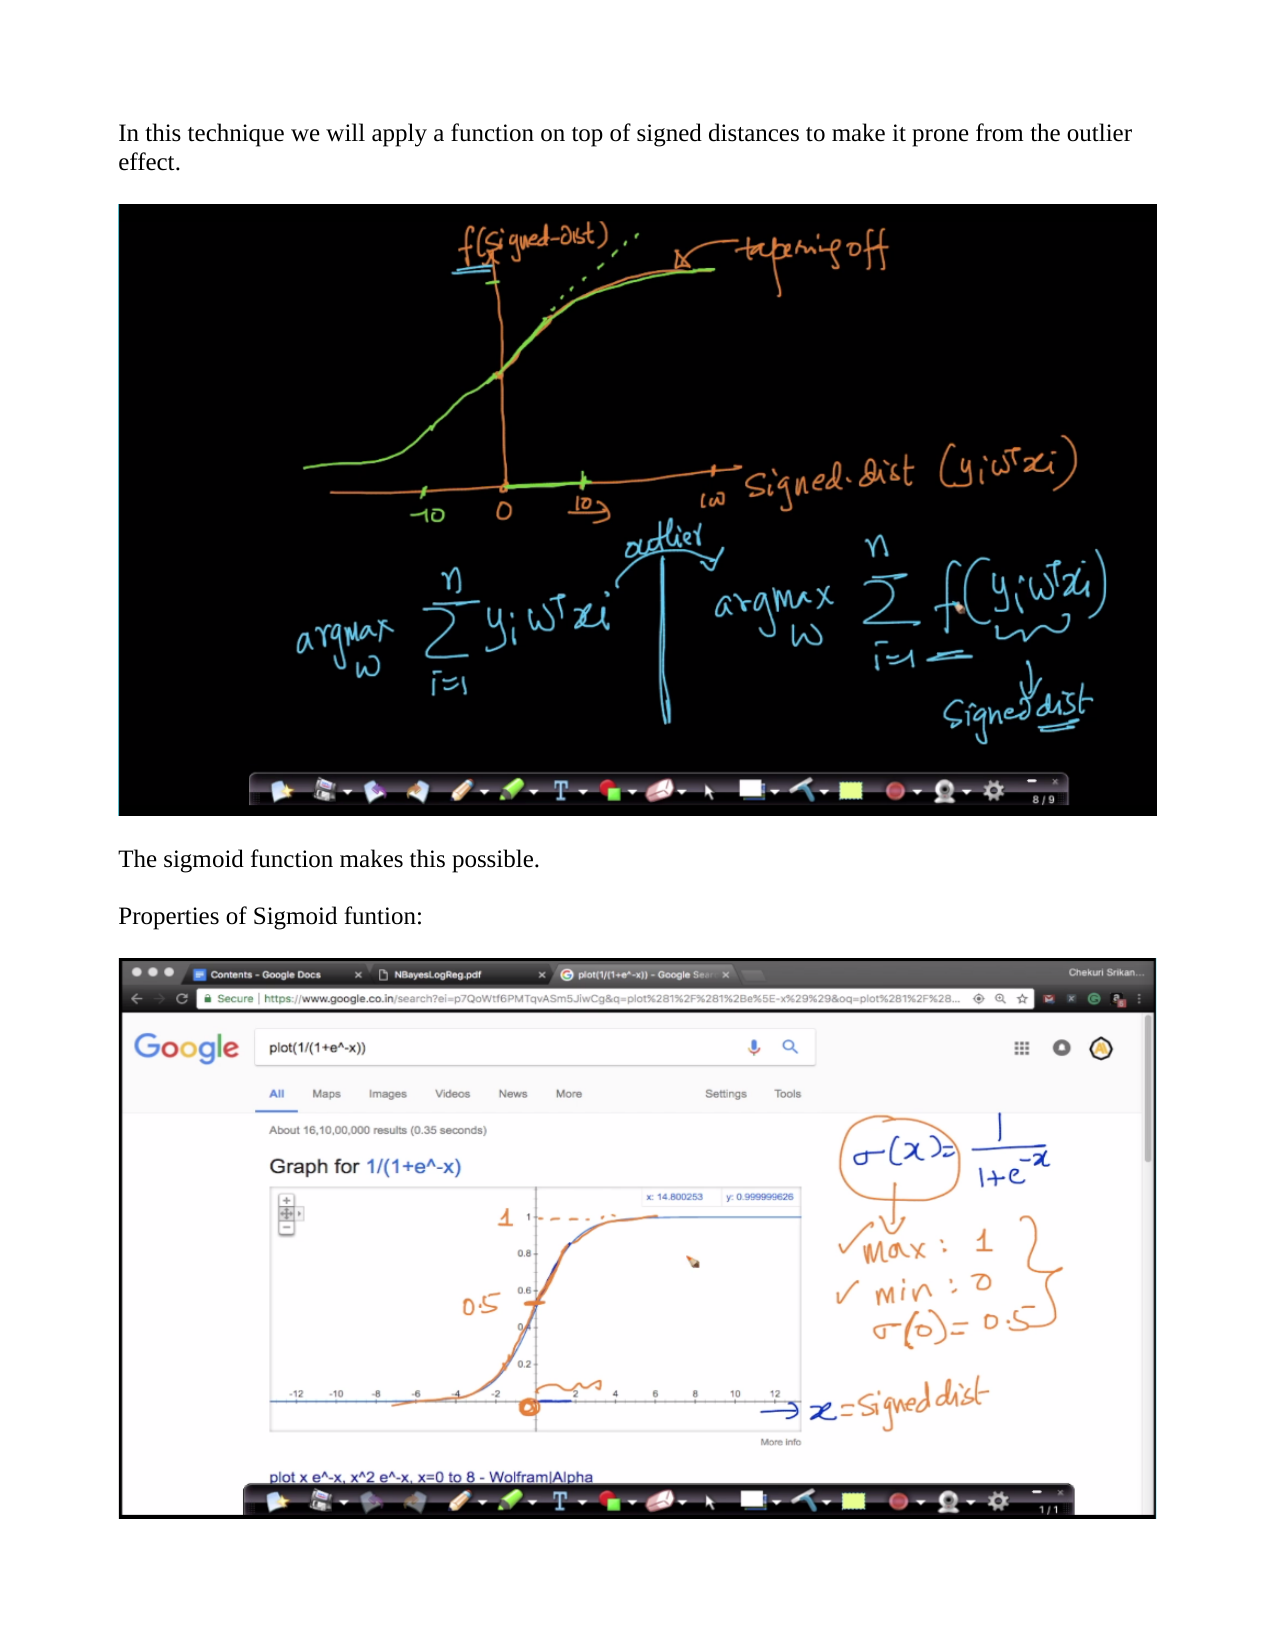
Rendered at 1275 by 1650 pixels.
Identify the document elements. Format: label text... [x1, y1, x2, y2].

text In this technique we will apply a function on top of signed distances to make it prone from the outlier effect. [118, 118, 1157, 176]
picture [118, 958, 1157, 1519]
text The sigmoid function makes this possible. [118, 844, 1157, 873]
picture [118, 204, 1157, 816]
text Properties of Sigmoid funtion: [118, 901, 1157, 930]
